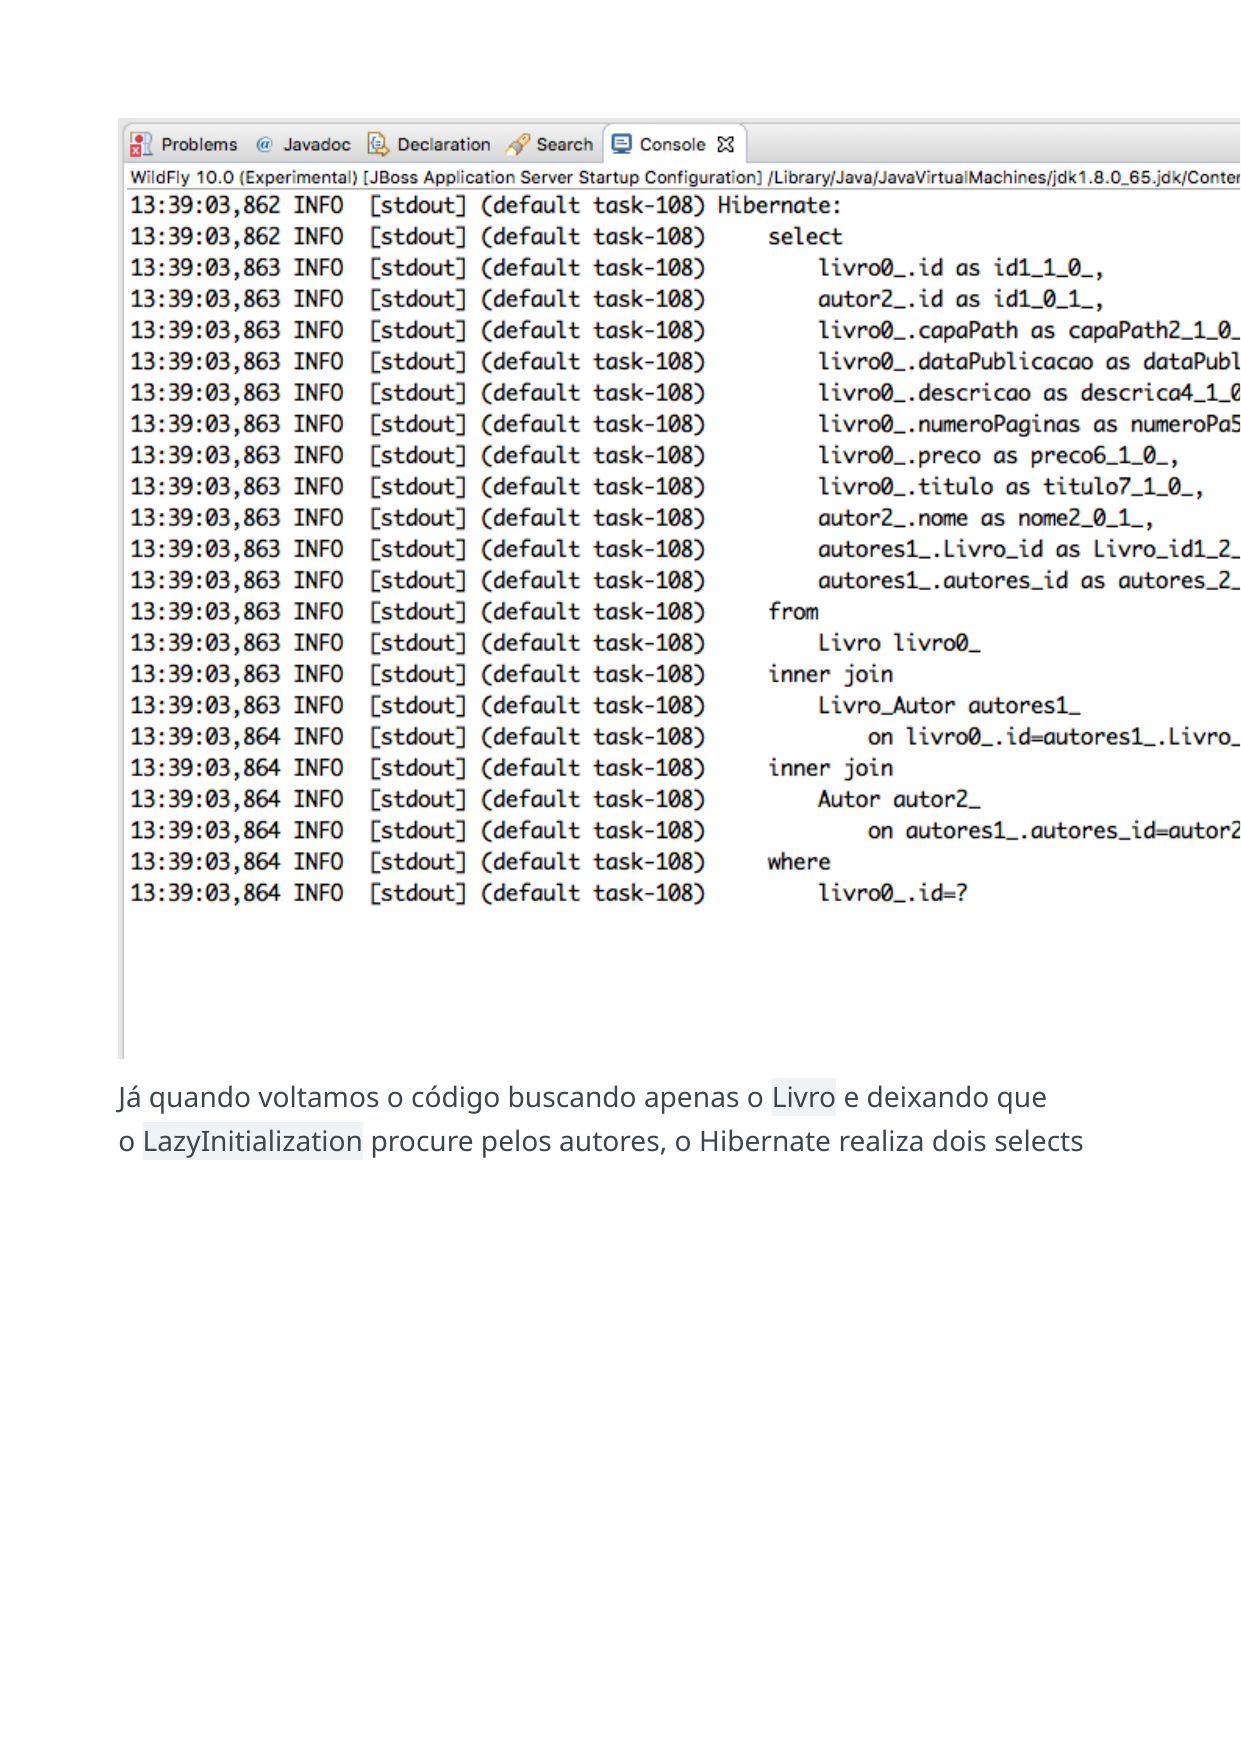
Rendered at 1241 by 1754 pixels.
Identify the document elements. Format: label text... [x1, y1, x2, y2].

picture [118, 118, 1241, 1059]
text Já quando voltamos o código buscando apenas o Livro e deixando que o LazyInitialization procure pelos autores, o Hibernate realiza dois selects [118, 1078, 1122, 1160]
